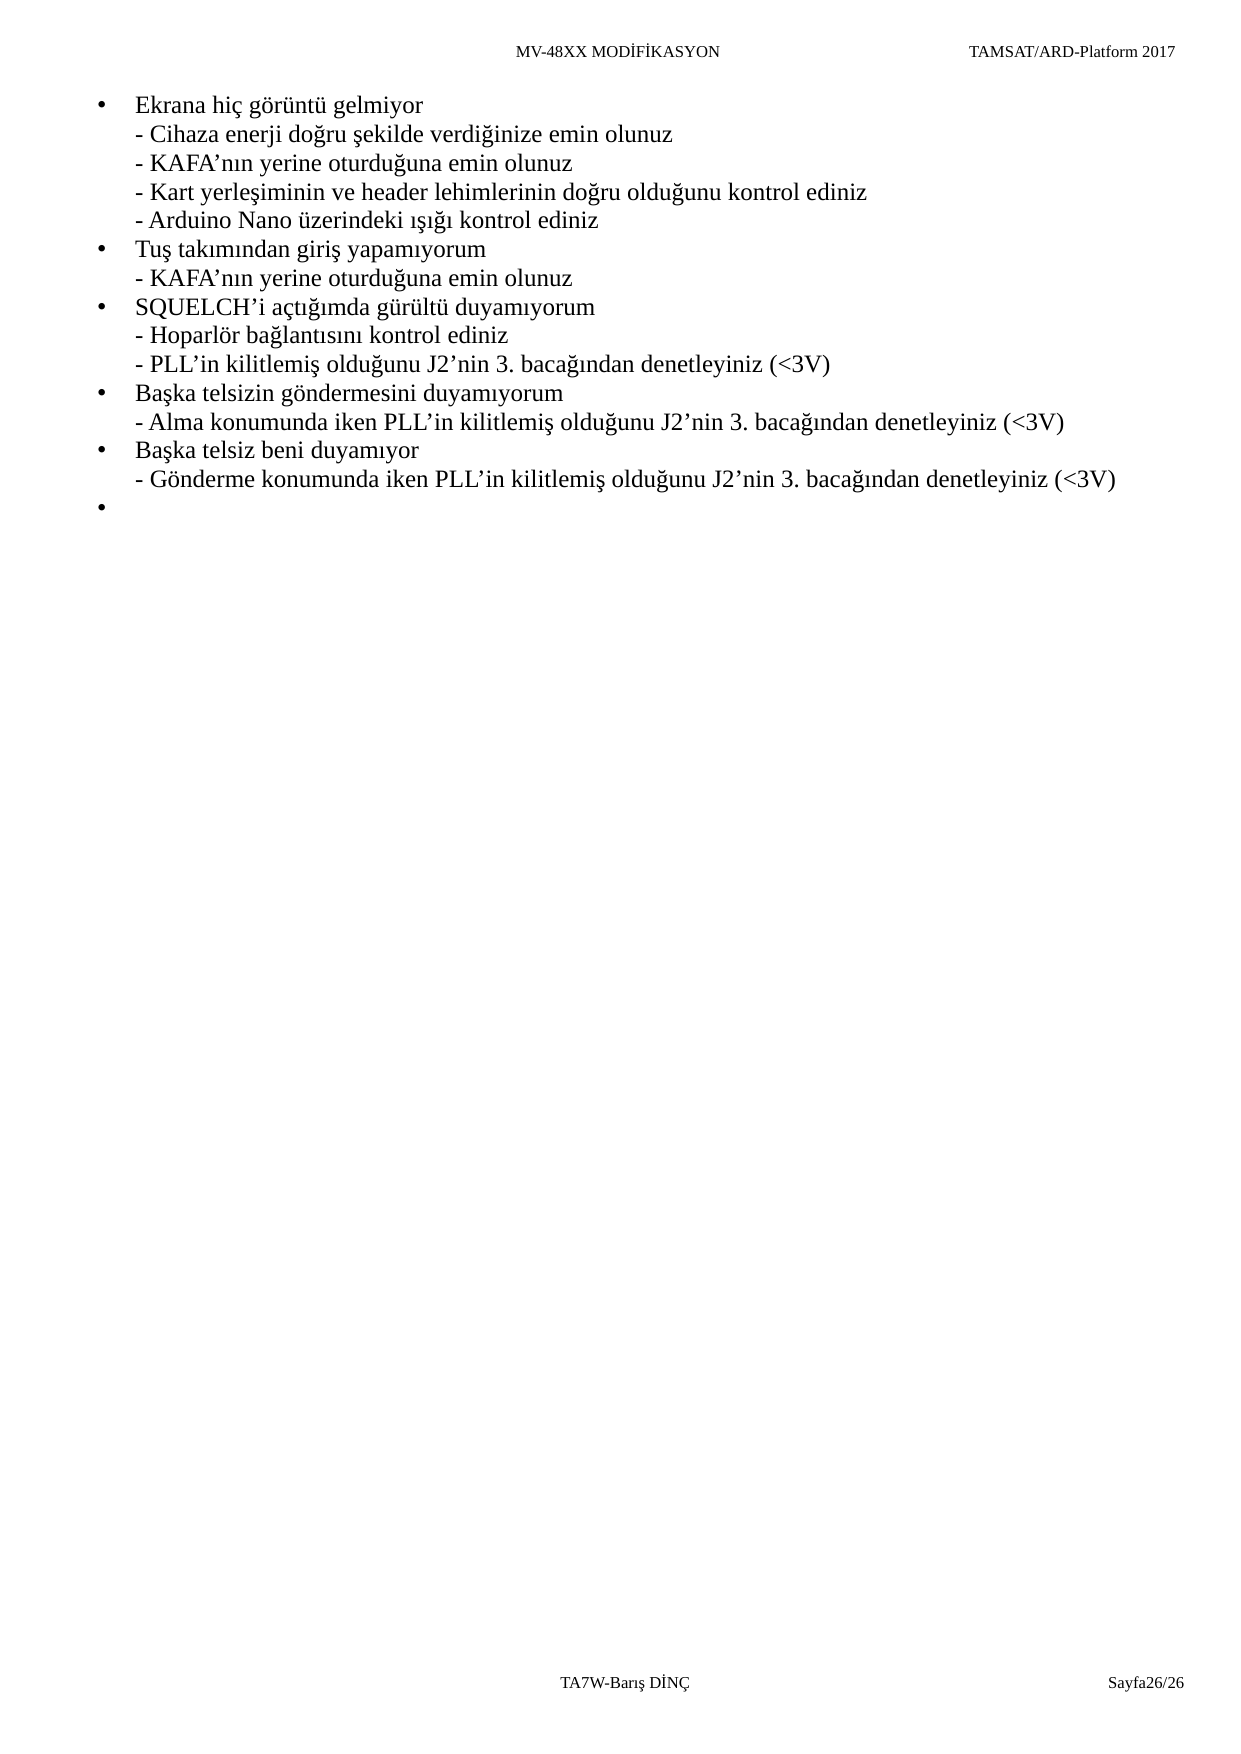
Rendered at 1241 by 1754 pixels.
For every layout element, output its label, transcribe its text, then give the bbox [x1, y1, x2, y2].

list - Arduino Nano üzerindeki ışığı kontrol ediniz [97, 206, 1190, 234]
list - KAFA’nın yerine oturduğuna emin olunuz [97, 263, 1190, 292]
list - Gönderme konumunda iken PLL’in kilitlemiş olduğunu J2’nin 3. bacağından denetleyiniz (<3V) [97, 464, 1190, 493]
list Başka telsiz beni duyamıyor [97, 436, 1190, 464]
list - Cihaza enerji doğru şekilde verdiğinize emin olunuz [97, 119, 1190, 148]
list SQUELCH’i açtığımda gürültü duyamıyorum [97, 292, 1190, 321]
list - Hoparlör bağlantısını kontrol ediniz [97, 321, 1190, 349]
list Ekrana hiç görüntü gelmiyor [97, 91, 1190, 119]
list Tuş takımından giriş yapamıyorum [97, 234, 1190, 263]
list Başka telsizin göndermesini duyamıyorum [97, 378, 1190, 407]
list - KAFA’nın yerine oturduğuna emin olunuz [97, 148, 1190, 177]
list - PLL’in kilitlemiş olduğunu J2’nin 3. bacağından denetleyiniz (<3V) [97, 349, 1190, 378]
list - Kart yerleşiminin ve header lehimlerinin doğru olduğunu kontrol ediniz [97, 177, 1190, 206]
list - Alma konumunda iken PLL’in kilitlemiş olduğunu J2’nin 3. bacağından denetleyiniz (<3V) [97, 407, 1190, 436]
